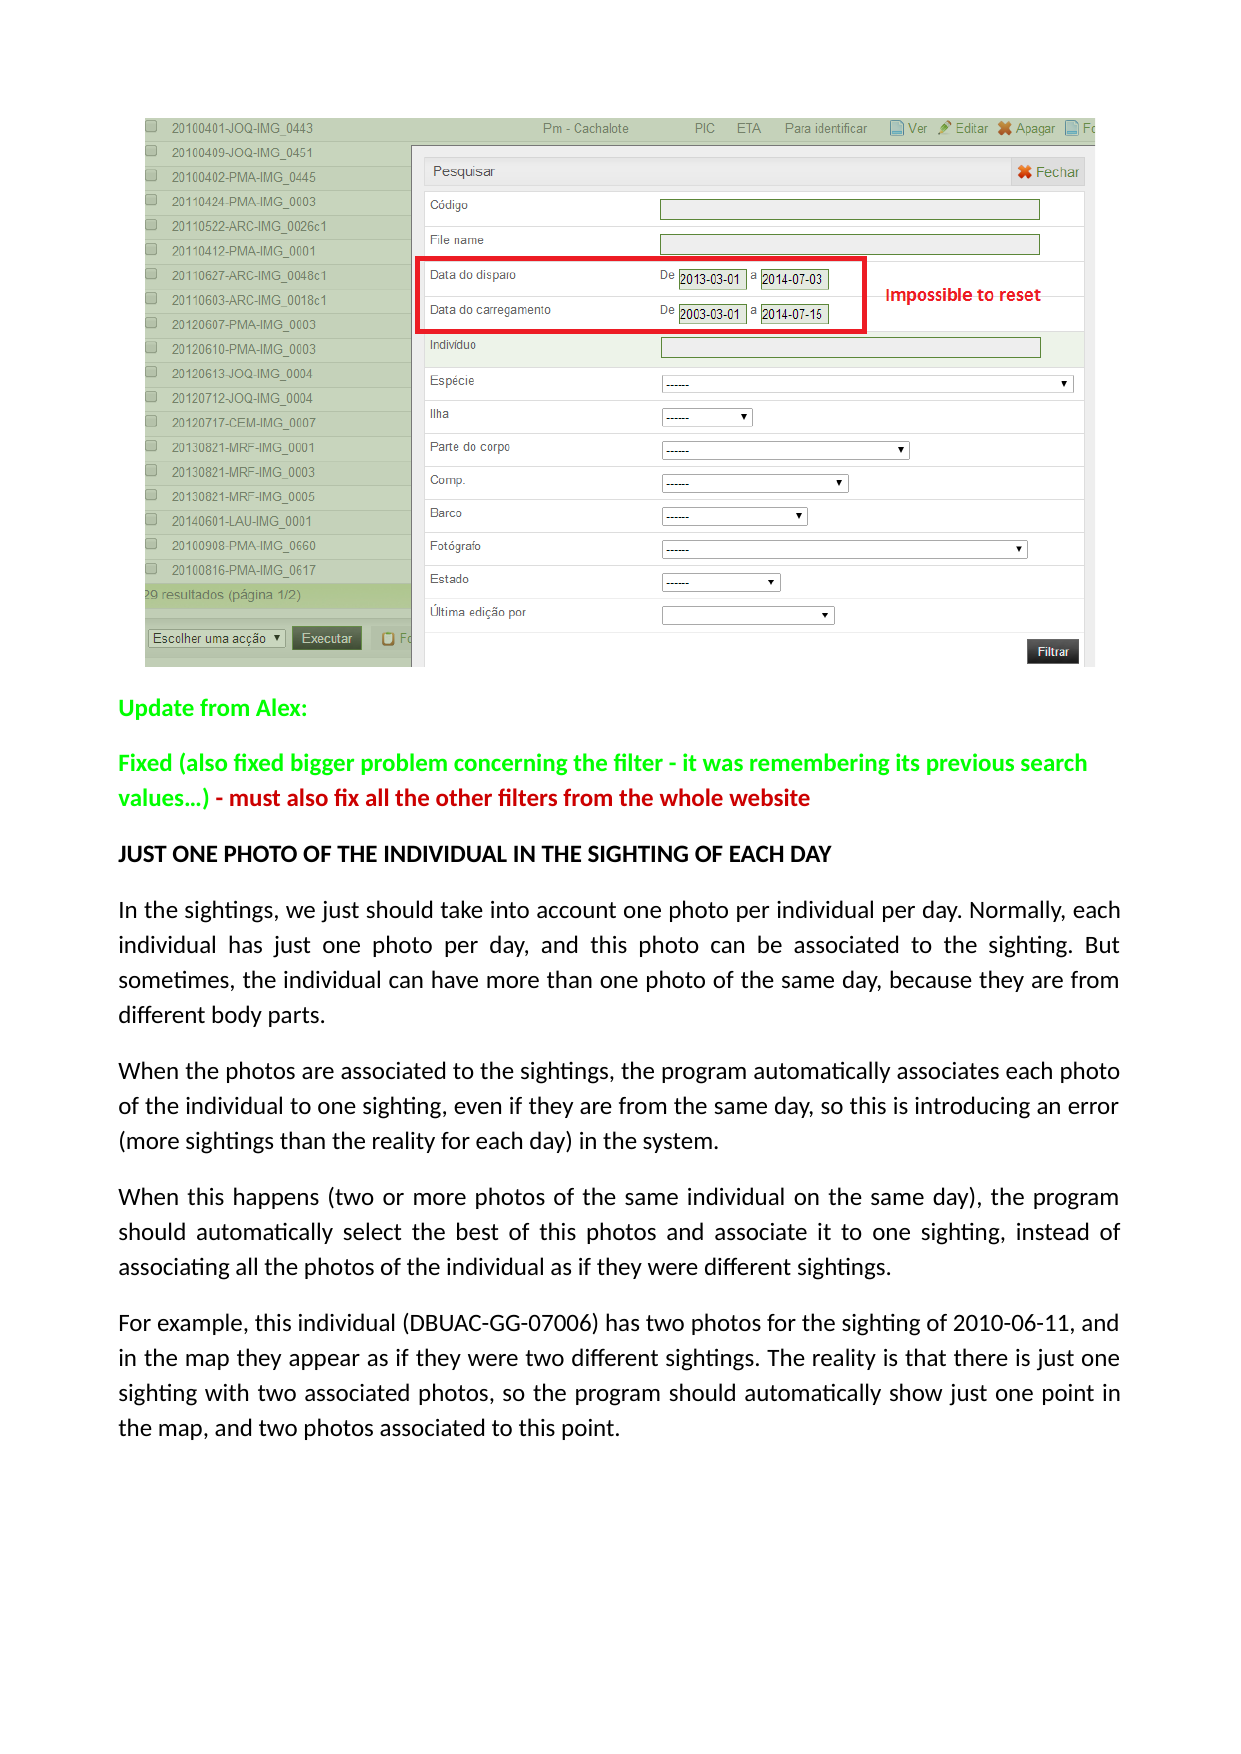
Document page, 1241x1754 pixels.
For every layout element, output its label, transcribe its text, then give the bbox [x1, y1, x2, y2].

text For example, this individual (DBUAC-GG-07006) has two photos for the sighting of 2010-06-11, and in the map they appear as if they were two different sightings. The reality is that there is just one sighting with two associated photos, so the program should automatically show just one point in the map, and two photos associated to this point. [118, 1307, 1122, 1442]
text When the photos are associated to the sightings, the program automatically associates each photo of the individual to one sighting, even if they are from the same day, so this is introducing an error (more sightings than the reality for each day) in the system. [118, 1055, 1122, 1156]
text In the sightings, we just should take into account one photo per individual per day. Normally, each individual has just one photo per day, and this photo can be associated to the sighting. But sometimes, the individual can have more than one photo of the same day, because they are from different body parts. [118, 894, 1122, 1030]
text When this happens (two or more photos of the same individual on the same day), the program should automatically select the best of this photos and associate it to one sighting, instead of associating all the photos of the individual as if they were different sightings. [118, 1181, 1122, 1281]
picture [145, 118, 1096, 667]
text Fixed (also fixed bigger problem concerning the filter - it was remembering its previous search values…) - must also fix all the other filters from the whole website [118, 747, 1122, 813]
text JUST ONE PHOTO OF THE INDIVIDUAL IN THE SIGHTING OF EACH DAY [118, 838, 1122, 869]
text Update from Alex: [118, 692, 1122, 722]
